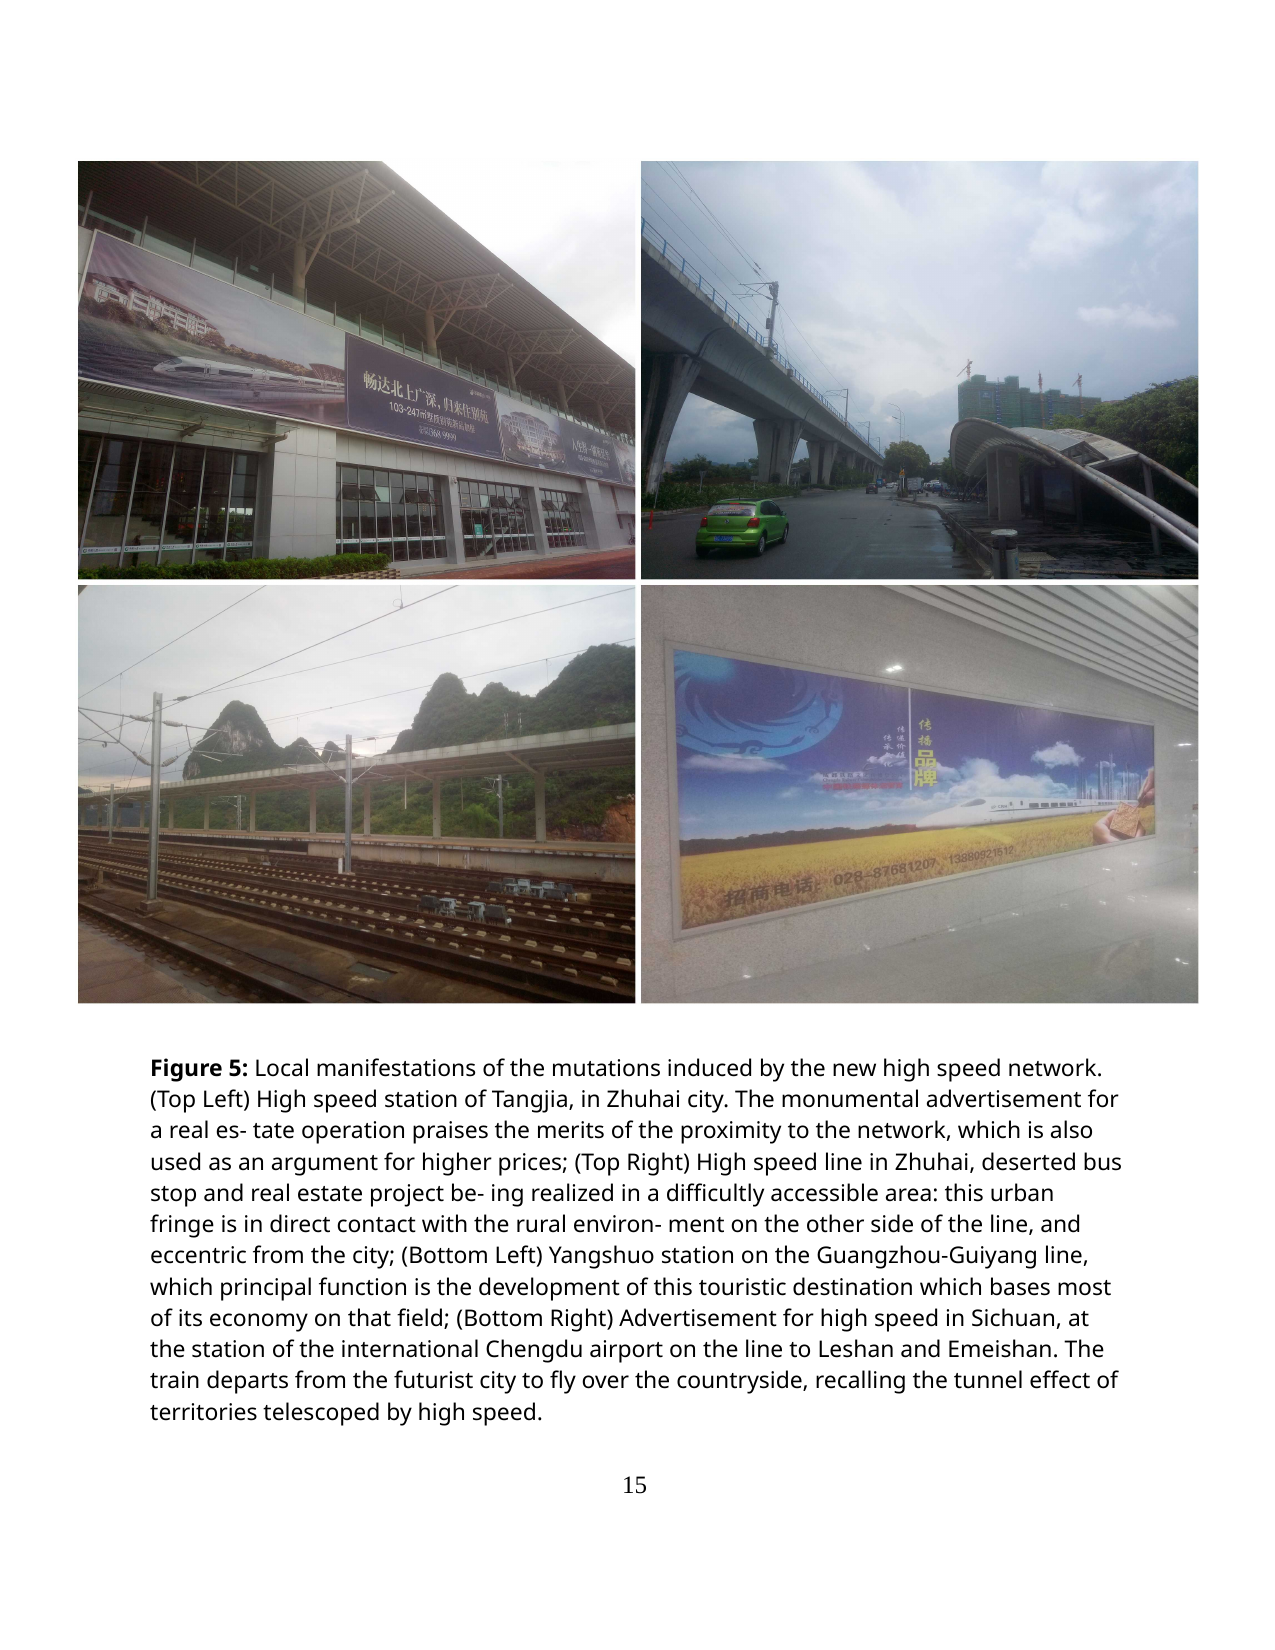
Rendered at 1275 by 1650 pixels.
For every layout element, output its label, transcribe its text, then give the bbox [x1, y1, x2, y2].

text Figure 5: Local manifestations of the mutations induced by the new high speed network. (Top Left) High speed station of Tangjia, in Zhuhai city. The monumental advertisement for a real es- tate operation praises the merits of the proximity to the network, which is also used as an argument for higher prices; (Top Right) High speed line in Zhuhai, deserted bus stop and real estate project be- ing realized in a difficultly accessible area: this urban fringe is in direct contact with the rural environ- ment on the other side of the line, and eccentric from the city; (Bottom Left) Yangshuo station on the Guangzhou-Guiyang line, which principal function is the development of this touristic destination which bases most of its economy on that field; (Bottom Right) Advertisement for high speed in Sichuan, at the station of the international Chengdu airport on the line to Leshan and Emeishan. The train departs from the futurist city to fly over the countryside, recalling the tunnel effect of territories telescoped by high speed. [150, 1052, 1125, 1427]
picture [75, 158, 1200, 1006]
